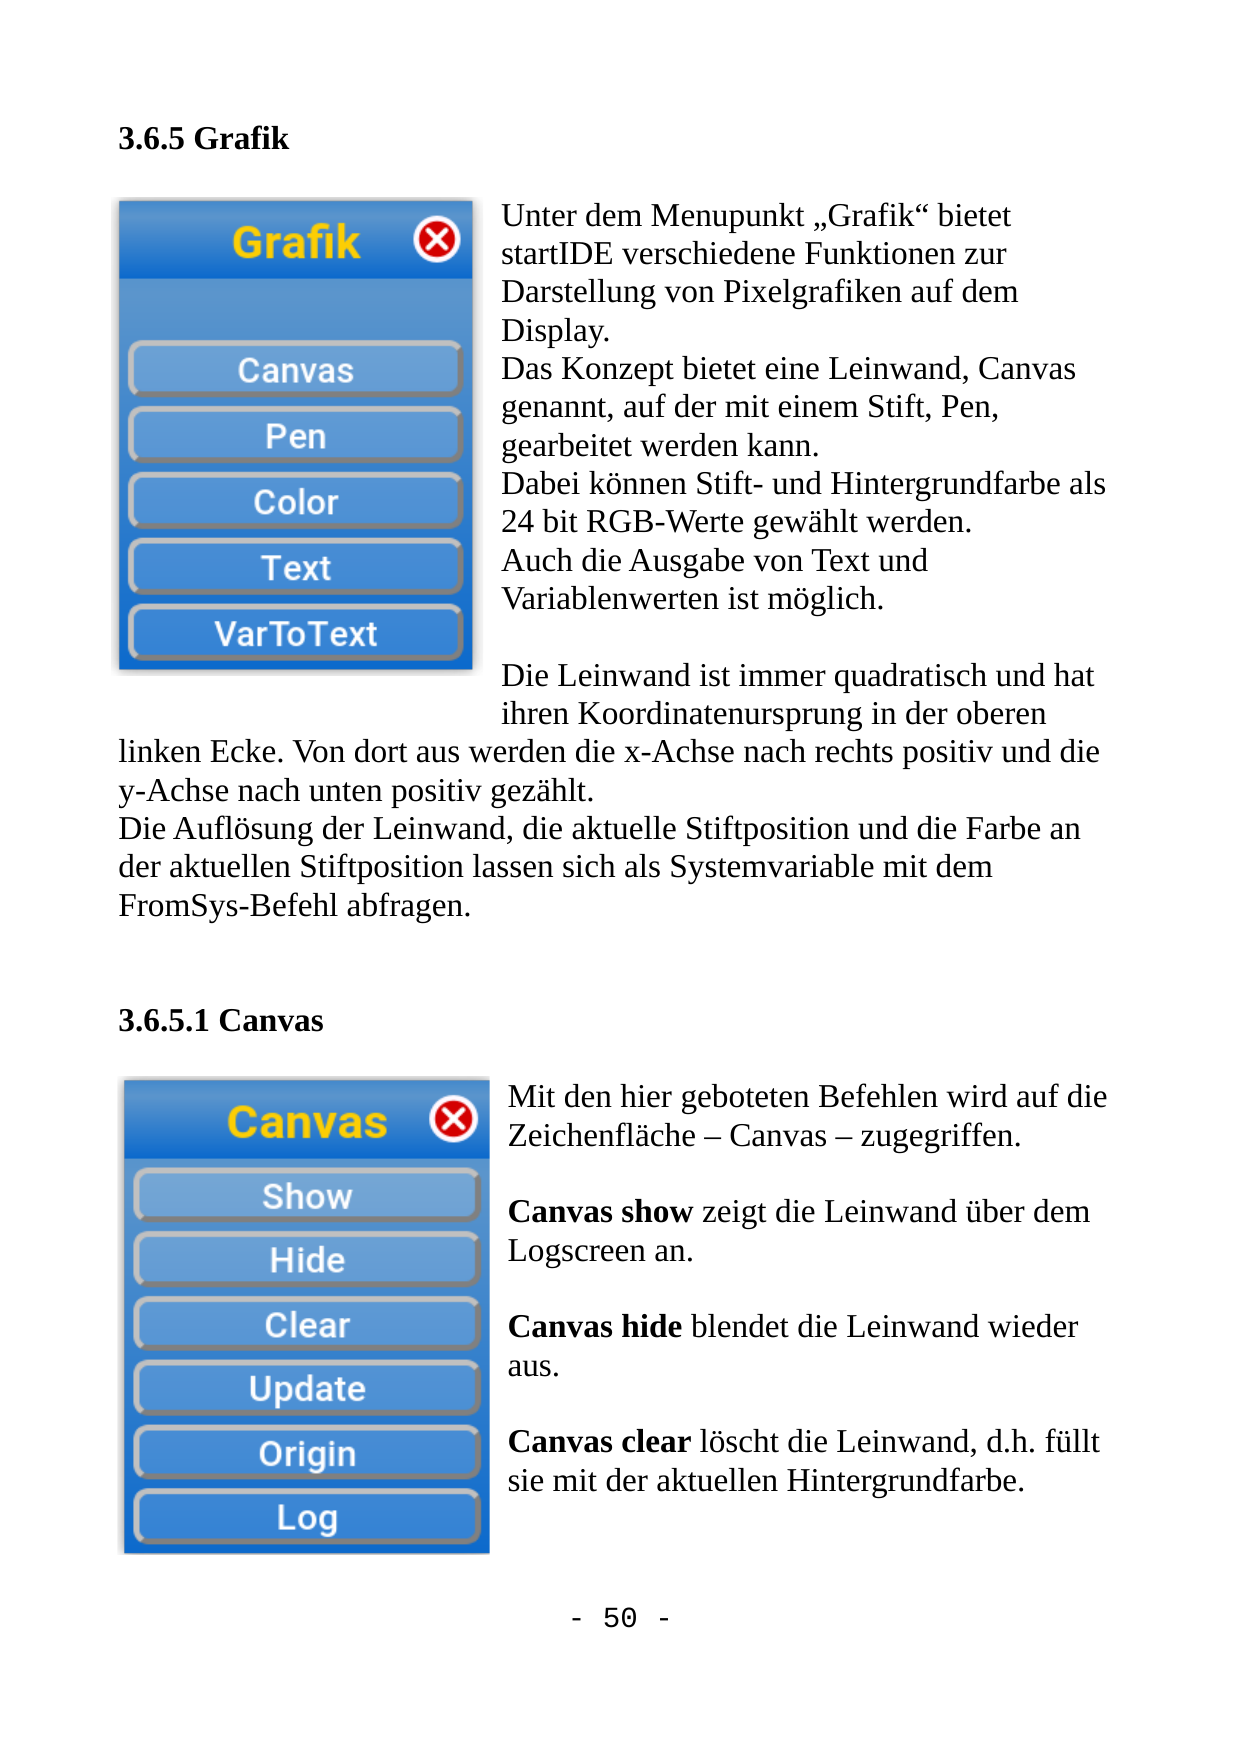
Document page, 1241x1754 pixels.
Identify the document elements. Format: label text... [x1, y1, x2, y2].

text Mit den hier geboteten Befehlen wird auf die Zeichenfläche – Canvas – zugegriffen. [490, 1076, 1122, 1153]
text Canvas clear löscht die Leinwand, d.h. füllt sie mit der aktuellen Hintergrundfarbe. [490, 1421, 1122, 1498]
picture [117, 1076, 490, 1555]
text Canvas hide blendet die Leinwand wieder aus. [490, 1306, 1122, 1383]
text Canvas show zeigt die Leinwand über dem Logscreen an. [490, 1191, 1122, 1268]
text Unter dem Menupunkt „Grafik“ bietet startIDE verschiedene Funktionen zur Darstellung von Pixelgrafiken auf dem Display. [118, 195, 1122, 348]
text Die Leinwand ist immer quadratisch und hat ihren Koordinatenursprung in der oberen linken Ecke. Von dort aus werden die x-Achse nach rechts positiv und die y-Achse nach unten positiv gezählt. [118, 655, 1122, 808]
text Auch die Ausgabe von Text und Variablenwerten ist möglich. [484, 540, 1122, 616]
text Dabei können Stift- und Hintergrundfarbe als 24 bit RGB-Werte gewählt werden. [484, 463, 1122, 540]
text 3.6.5.1 Canvas [118, 1000, 1122, 1038]
text Das Konzept bietet eine Leinwand, Canvas genannt, auf der mit einem Stift, Pen, gearbeitet werden kann. [484, 348, 1122, 463]
picture [111, 197, 484, 676]
text Die Auflösung der Leinwand, die aktuelle Stiftposition und die Farbe an der aktuellen Stiftposition lassen sich als Systemvariable mit dem FromSys-Befehl abfragen. [118, 808, 1122, 923]
text 3.6.5 Grafik [118, 118, 1122, 156]
